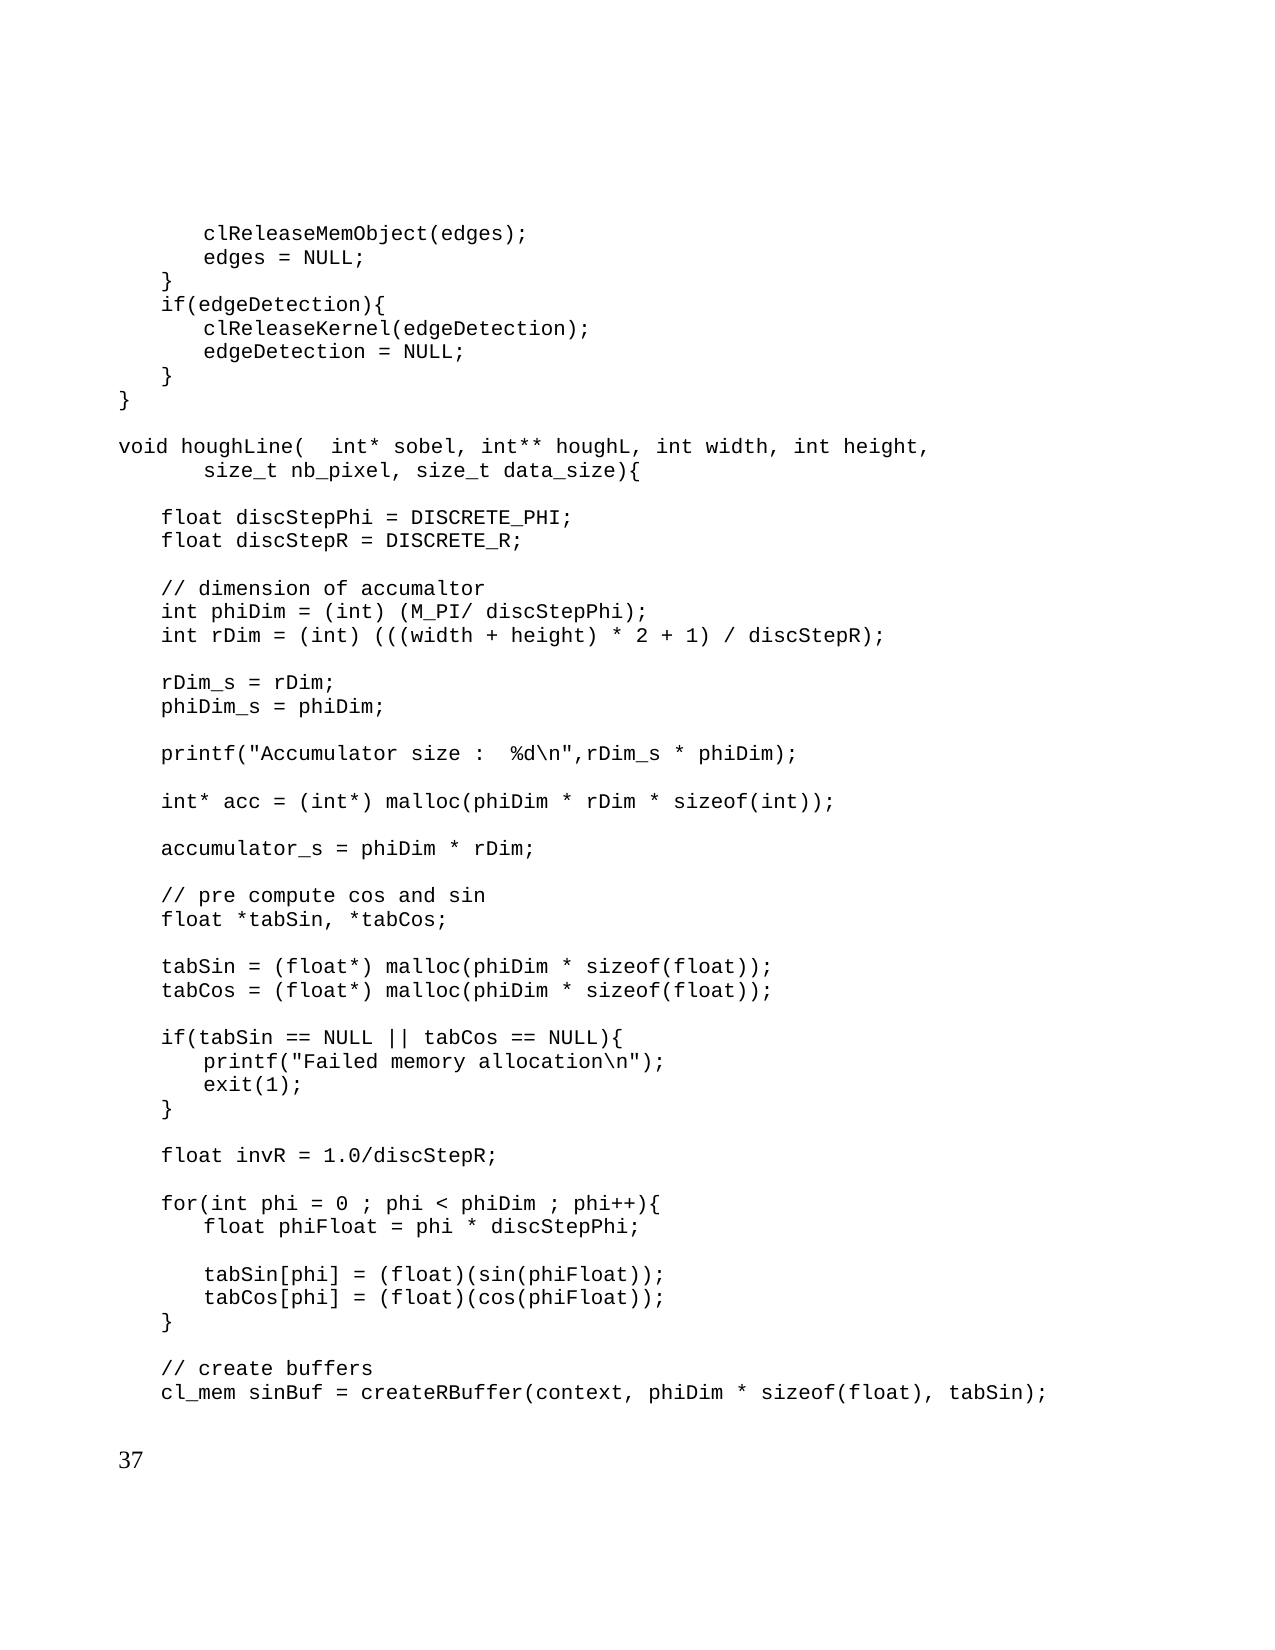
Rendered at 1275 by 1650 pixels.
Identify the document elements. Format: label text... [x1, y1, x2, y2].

text float phiFloat = phi * discStepPhi; [118, 1216, 1157, 1240]
text } [118, 365, 1157, 389]
text clReleaseMemObject(edges); [118, 223, 1157, 247]
text float *tabSin, *tabCos; [118, 909, 1157, 932]
text tabCos[phi] = (float)(cos(phiFloat)); [118, 1287, 1157, 1311]
text } [118, 1098, 1157, 1122]
text int rDim = (int) (((width + height) * 2 + 1) / discStepR); [118, 625, 1157, 649]
text for(int phi = 0 ; phi < phiDim ; phi++){ [118, 1193, 1157, 1216]
text size_t nb_pixel, size_t data_size){ [118, 459, 1157, 483]
text edgeDetection = NULL; [118, 341, 1157, 365]
text // create buffers [118, 1358, 1157, 1382]
text printf("Failed memory allocation\n"); [118, 1051, 1157, 1074]
text int phiDim = (int) (M_PI/ discStepPhi); [118, 601, 1157, 625]
text if(edgeDetection){ [118, 294, 1157, 318]
text float discStepR = DISCRETE_R; [118, 531, 1157, 554]
text accumulator_s = phiDim * rDim; [118, 838, 1157, 862]
text } [118, 389, 1157, 412]
text printf("Accumulator size : %d\n",rDim_s * phiDim); [118, 743, 1157, 767]
text float invR = 1.0/discStepR; [118, 1145, 1157, 1169]
text } [118, 1311, 1157, 1334]
text rDim_s = rDim; [118, 672, 1157, 696]
text tabSin = (float*) malloc(phiDim * sizeof(float)); [118, 956, 1157, 980]
text } [118, 270, 1157, 294]
text clReleaseKernel(edgeDetection); [118, 318, 1157, 341]
text // pre compute cos and sin [118, 885, 1157, 909]
text tabSin[phi] = (float)(sin(phiFloat)); [118, 1263, 1157, 1287]
text float discStepPhi = DISCRETE_PHI; [118, 507, 1157, 531]
text phiDim_s = phiDim; [118, 696, 1157, 720]
text edges = NULL; [118, 247, 1157, 270]
text tabCos = (float*) malloc(phiDim * sizeof(float)); [118, 980, 1157, 1003]
text cl_mem sinBuf = createRBuffer(context, phiDim * sizeof(float), tabSin); [118, 1382, 1157, 1405]
text // dimension of accumaltor [118, 578, 1157, 601]
text int* acc = (int*) malloc(phiDim * rDim * sizeof(int)); [118, 791, 1157, 814]
text void houghLine( int* sobel, int** houghL, int width, int height, [118, 436, 1157, 459]
text exit(1); [118, 1074, 1157, 1098]
text if(tabSin == NULL || tabCos == NULL){ [118, 1027, 1157, 1051]
